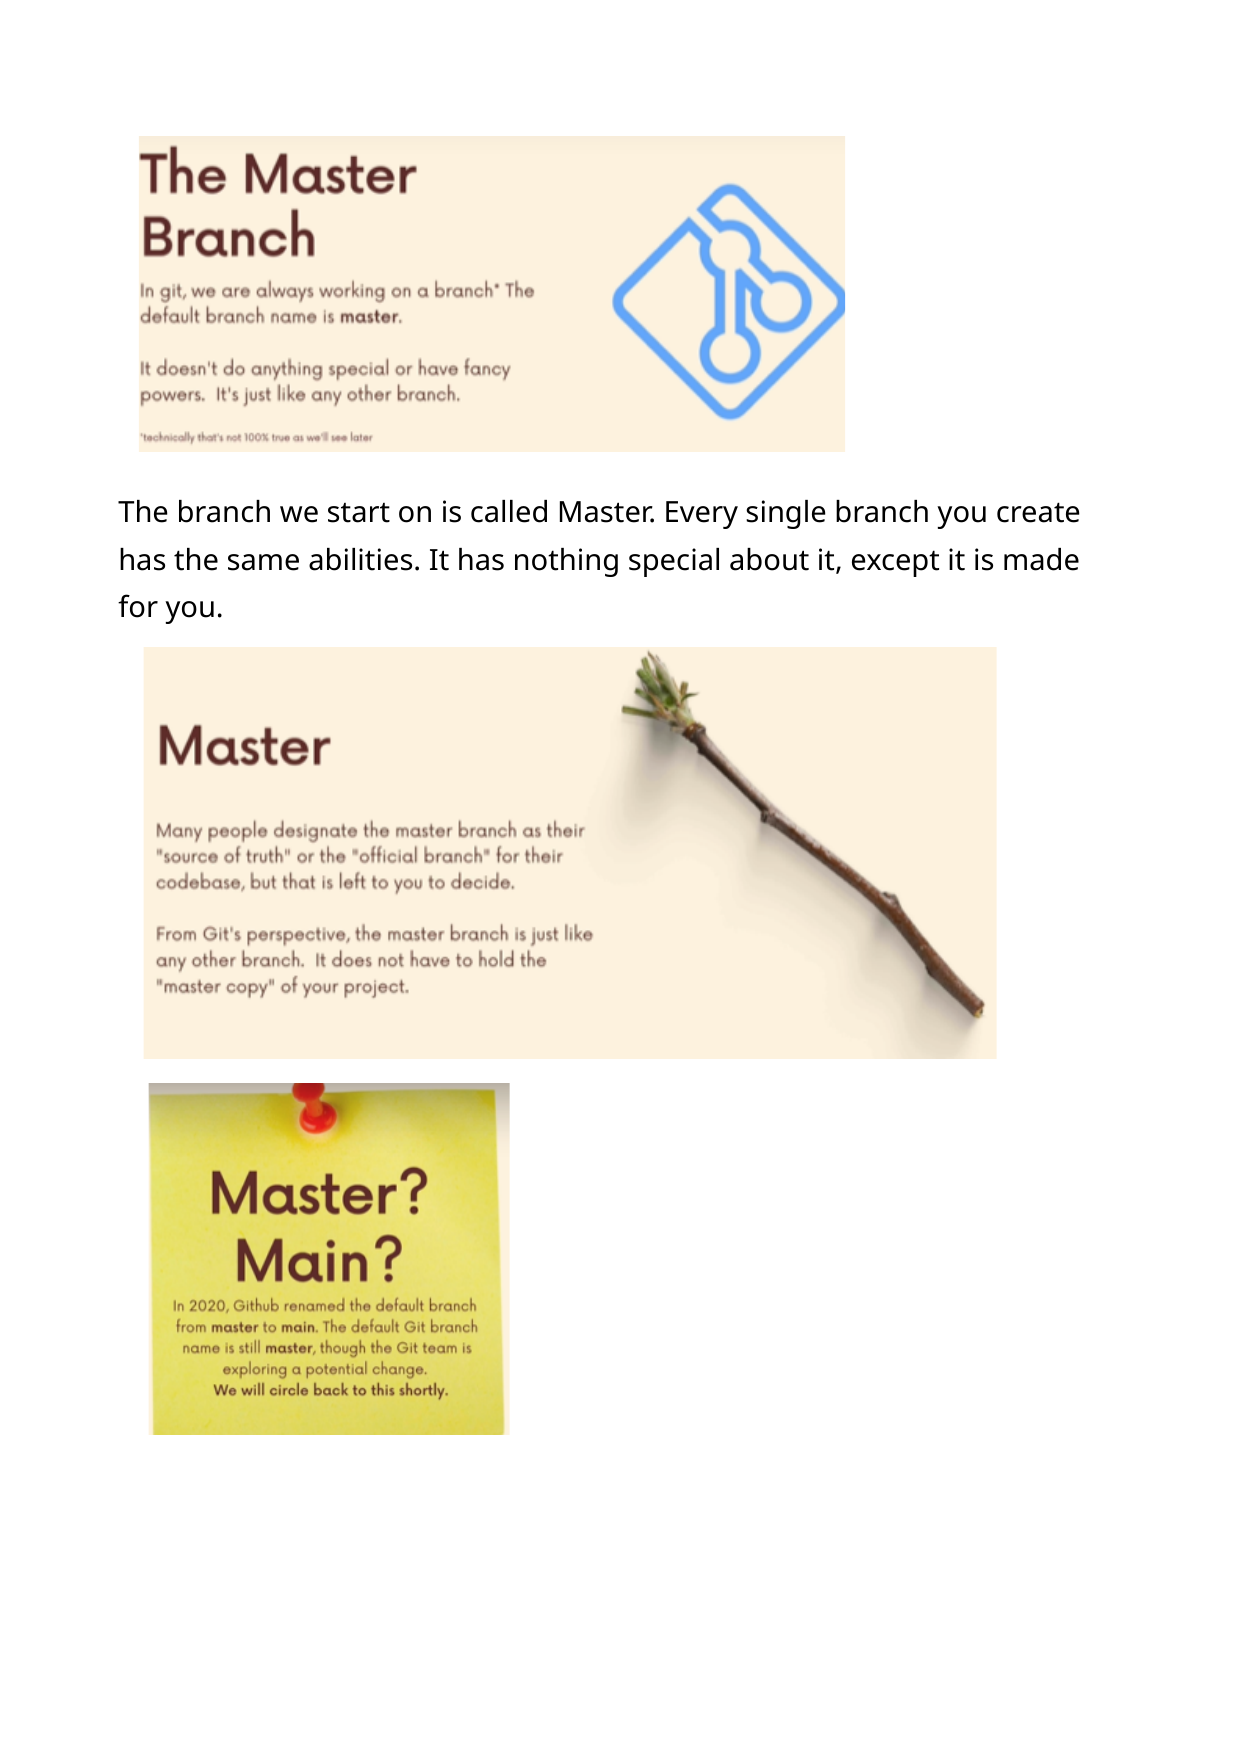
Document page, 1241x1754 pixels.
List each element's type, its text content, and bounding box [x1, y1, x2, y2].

picture [143, 647, 997, 1059]
picture [138, 136, 845, 452]
picture [148, 1083, 510, 1435]
text The branch we start on is called Master. Every single branch you create has the same abilities. It has nothing special about it, except it is made for you. [118, 491, 1122, 626]
